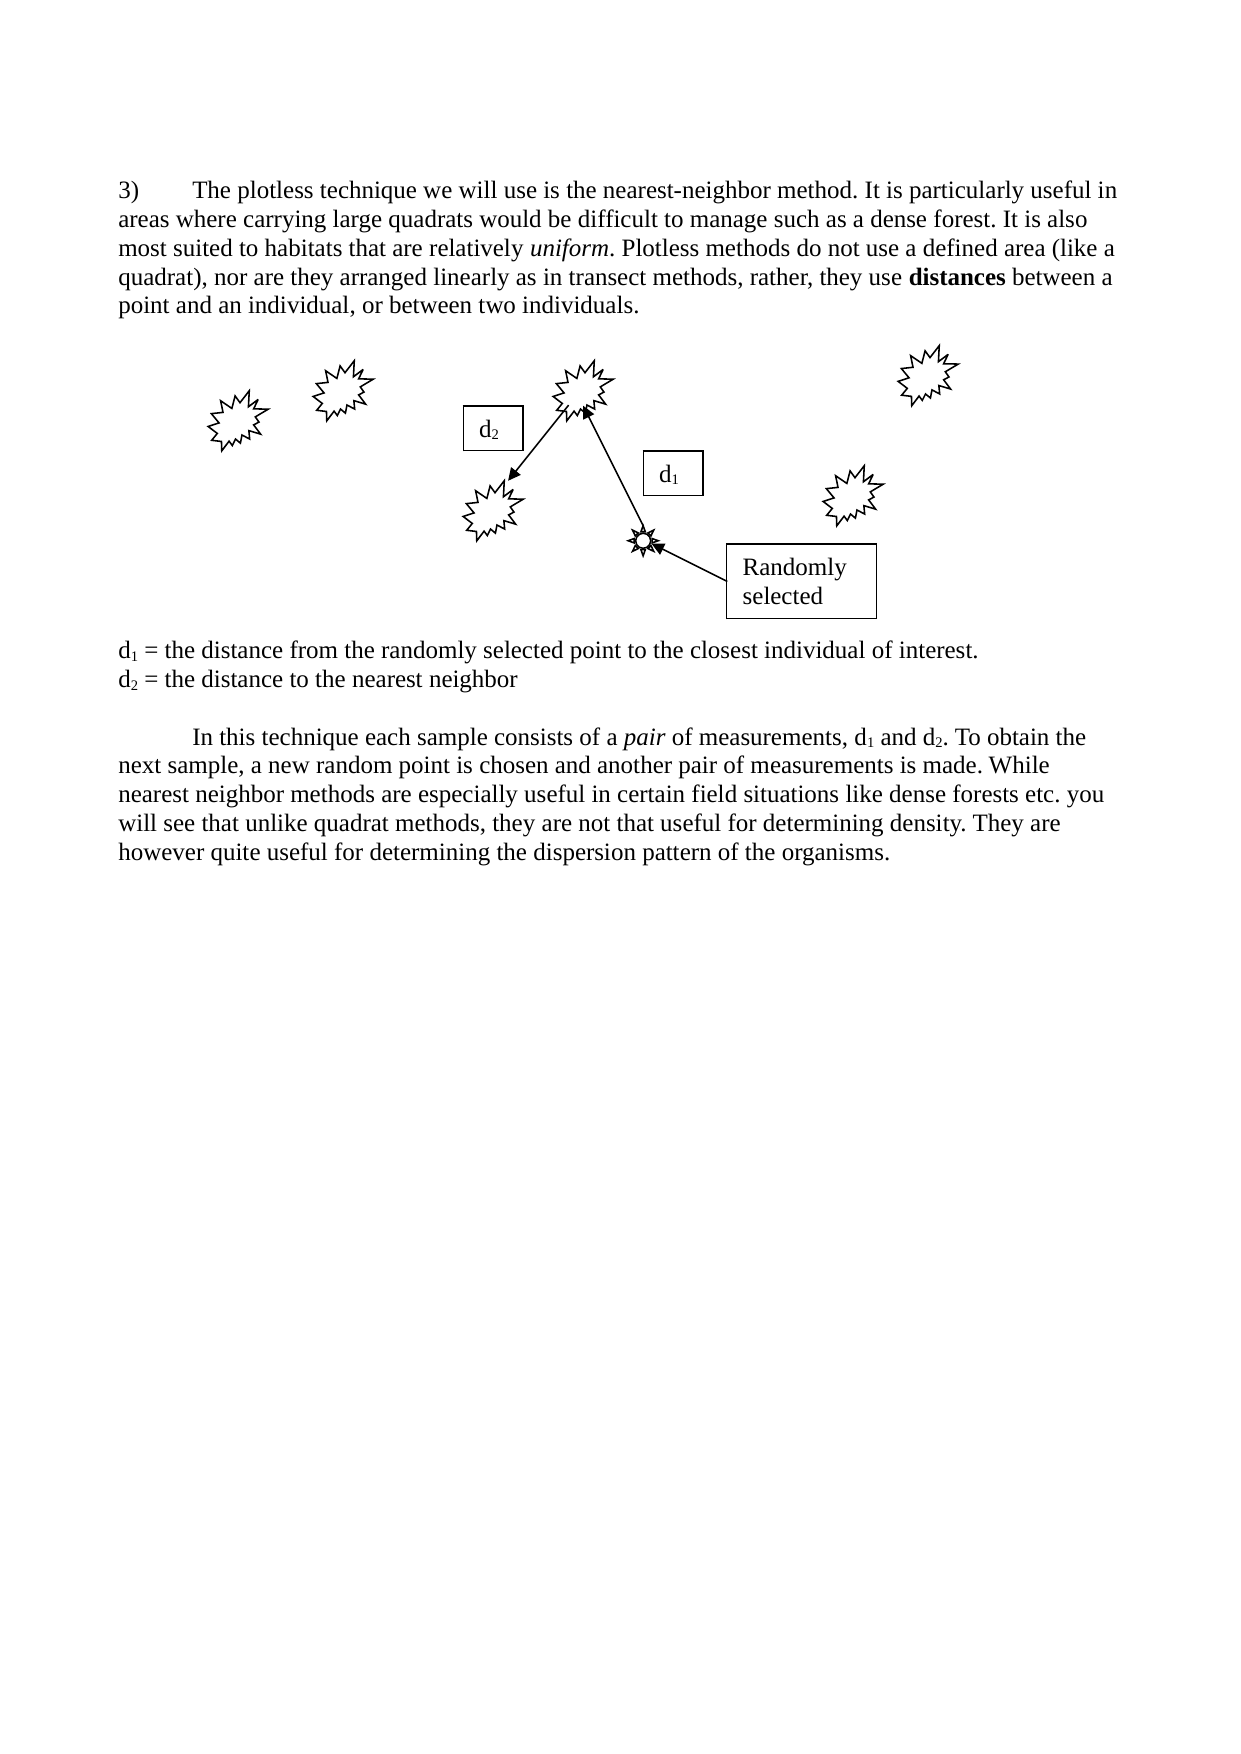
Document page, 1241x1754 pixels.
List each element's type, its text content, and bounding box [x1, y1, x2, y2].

text d2 [479, 414, 507, 442]
text d1 [659, 459, 687, 487]
text d1 = the distance from the randomly selected point to the closest individual of interest. [118, 636, 1122, 664]
text 3) The plotless technique we will use is the nearest-neighbor method. It is particularly useful in areas where carrying large quadrats would be difficult to manage such as a dense forest. It is also most suited to habitats that are relatively uniform. Plotless methods do not use a defined area (like a quadrat), nor are they arranged linearly as in transect methods, rather, they use distances between a point and an individual, or between two individuals. [118, 176, 1122, 319]
text Randomly selected point [742, 552, 861, 610]
text d2 = the distance to the nearest neighbor [118, 664, 1122, 693]
text In this technique each sample consists of a pair of measurements, d1 and d2. To obtain the next sample, a new random point is chosen and another pair of measurements is made. While nearest neighbor methods are especially useful in certain field situations like dense forests etc. you will see that unlike quadrat methods, they are not that useful for determining density. They are however quite useful for determining the dispersion pattern of the organisms. [118, 722, 1122, 866]
